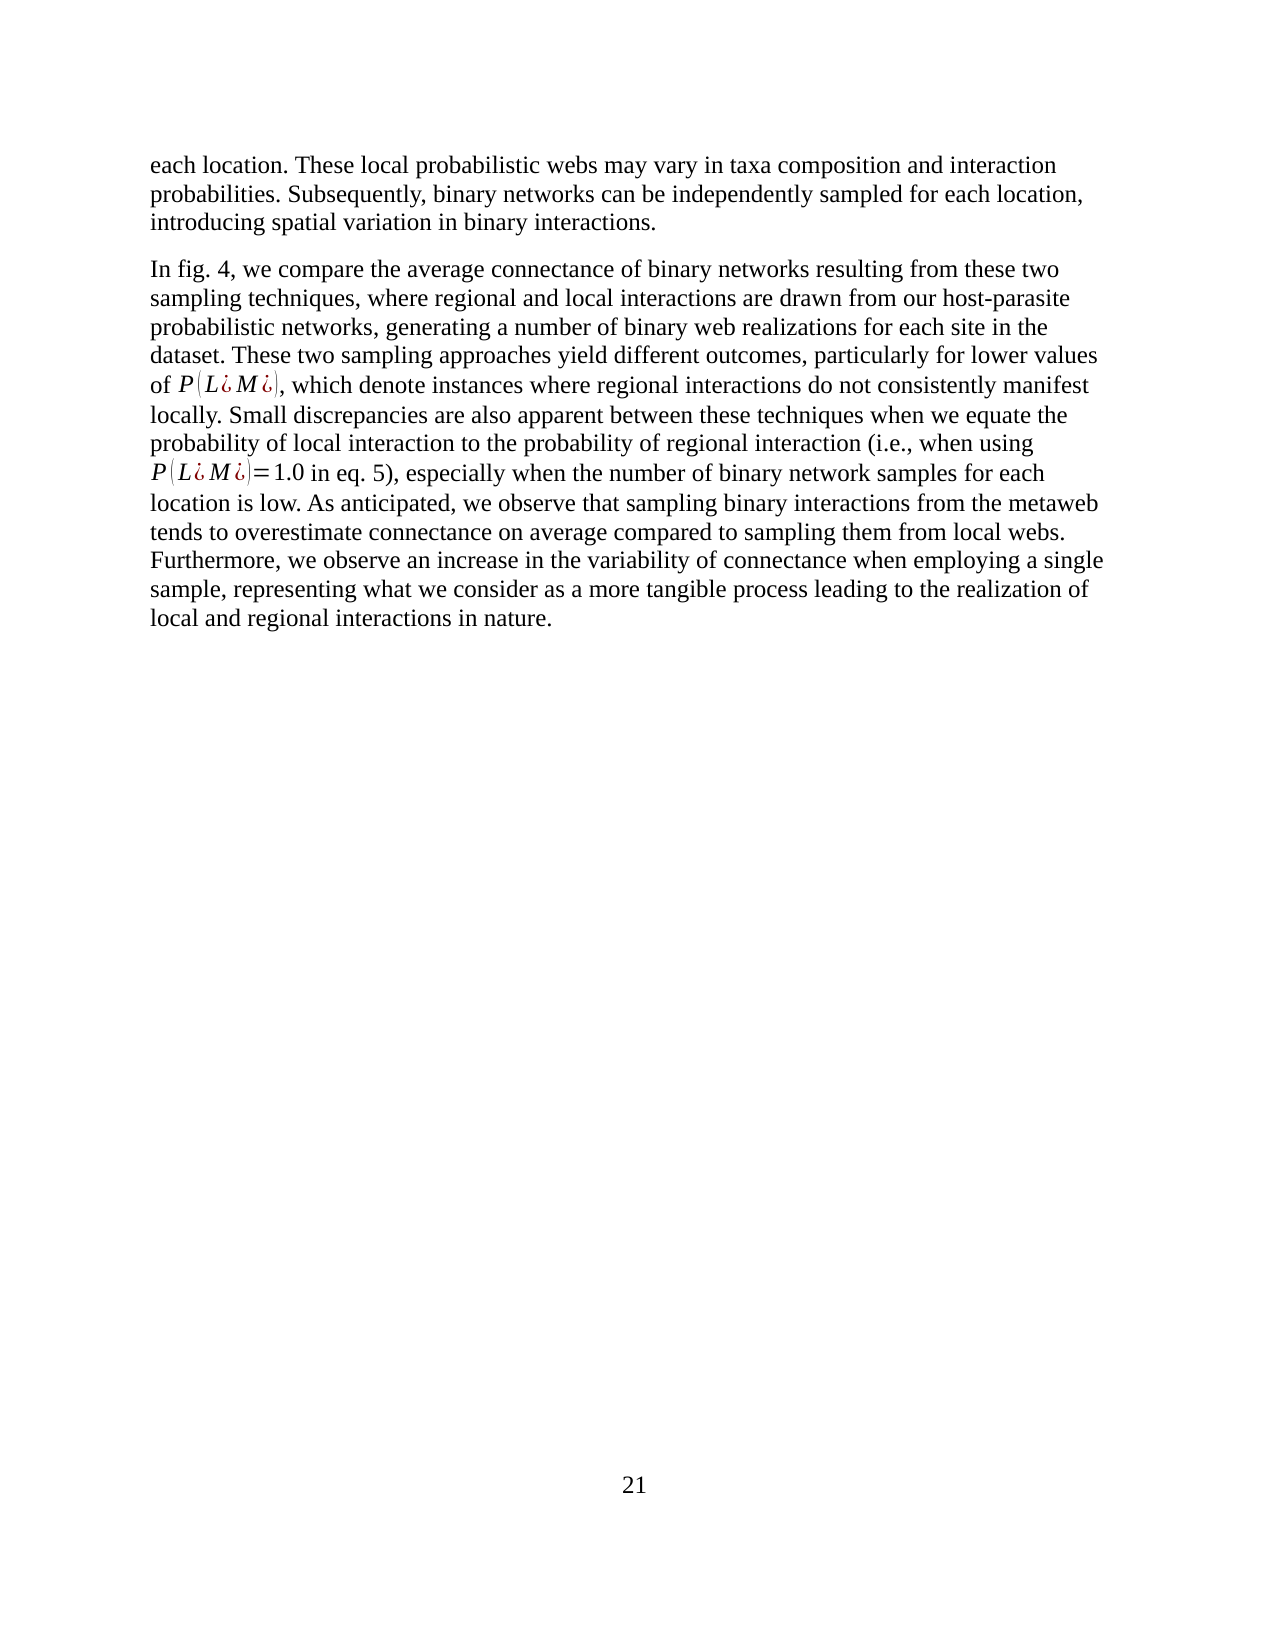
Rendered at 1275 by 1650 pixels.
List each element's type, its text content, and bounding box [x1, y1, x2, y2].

text each location. These local probabilistic webs may vary in taxa composition and interaction probabilities. Subsequently, binary networks can be independently sampled for each location, introducing spatial variation in binary interactions. [150, 150, 1125, 236]
text In fig. 4, we compare the average connectance of binary networks resulting from these two sampling techniques, where regional and local interactions are drawn from our host-parasite probabilistic networks, generating a number of binary web realizations for each site in the dataset. These two sampling approaches yield different outcomes, particularly for lower values of , which denote instances where regional interactions do not consistently manifest locally. Small discrepancies are also apparent between these techniques when we equate the probability of local interaction to the probability of regional interaction (i.e., when using in eq. 5), especially when the number of binary network samples for each location is low. As anticipated, we observe that sampling binary interactions from the metaweb tends to overestimate connectance on average compared to sampling them from local webs. Furthermore, we observe an increase in the variability of connectance when employing a single sample, representing what we consider as a more tangible process leading to the realization of local and regional interactions in nature. [150, 254, 1125, 632]
